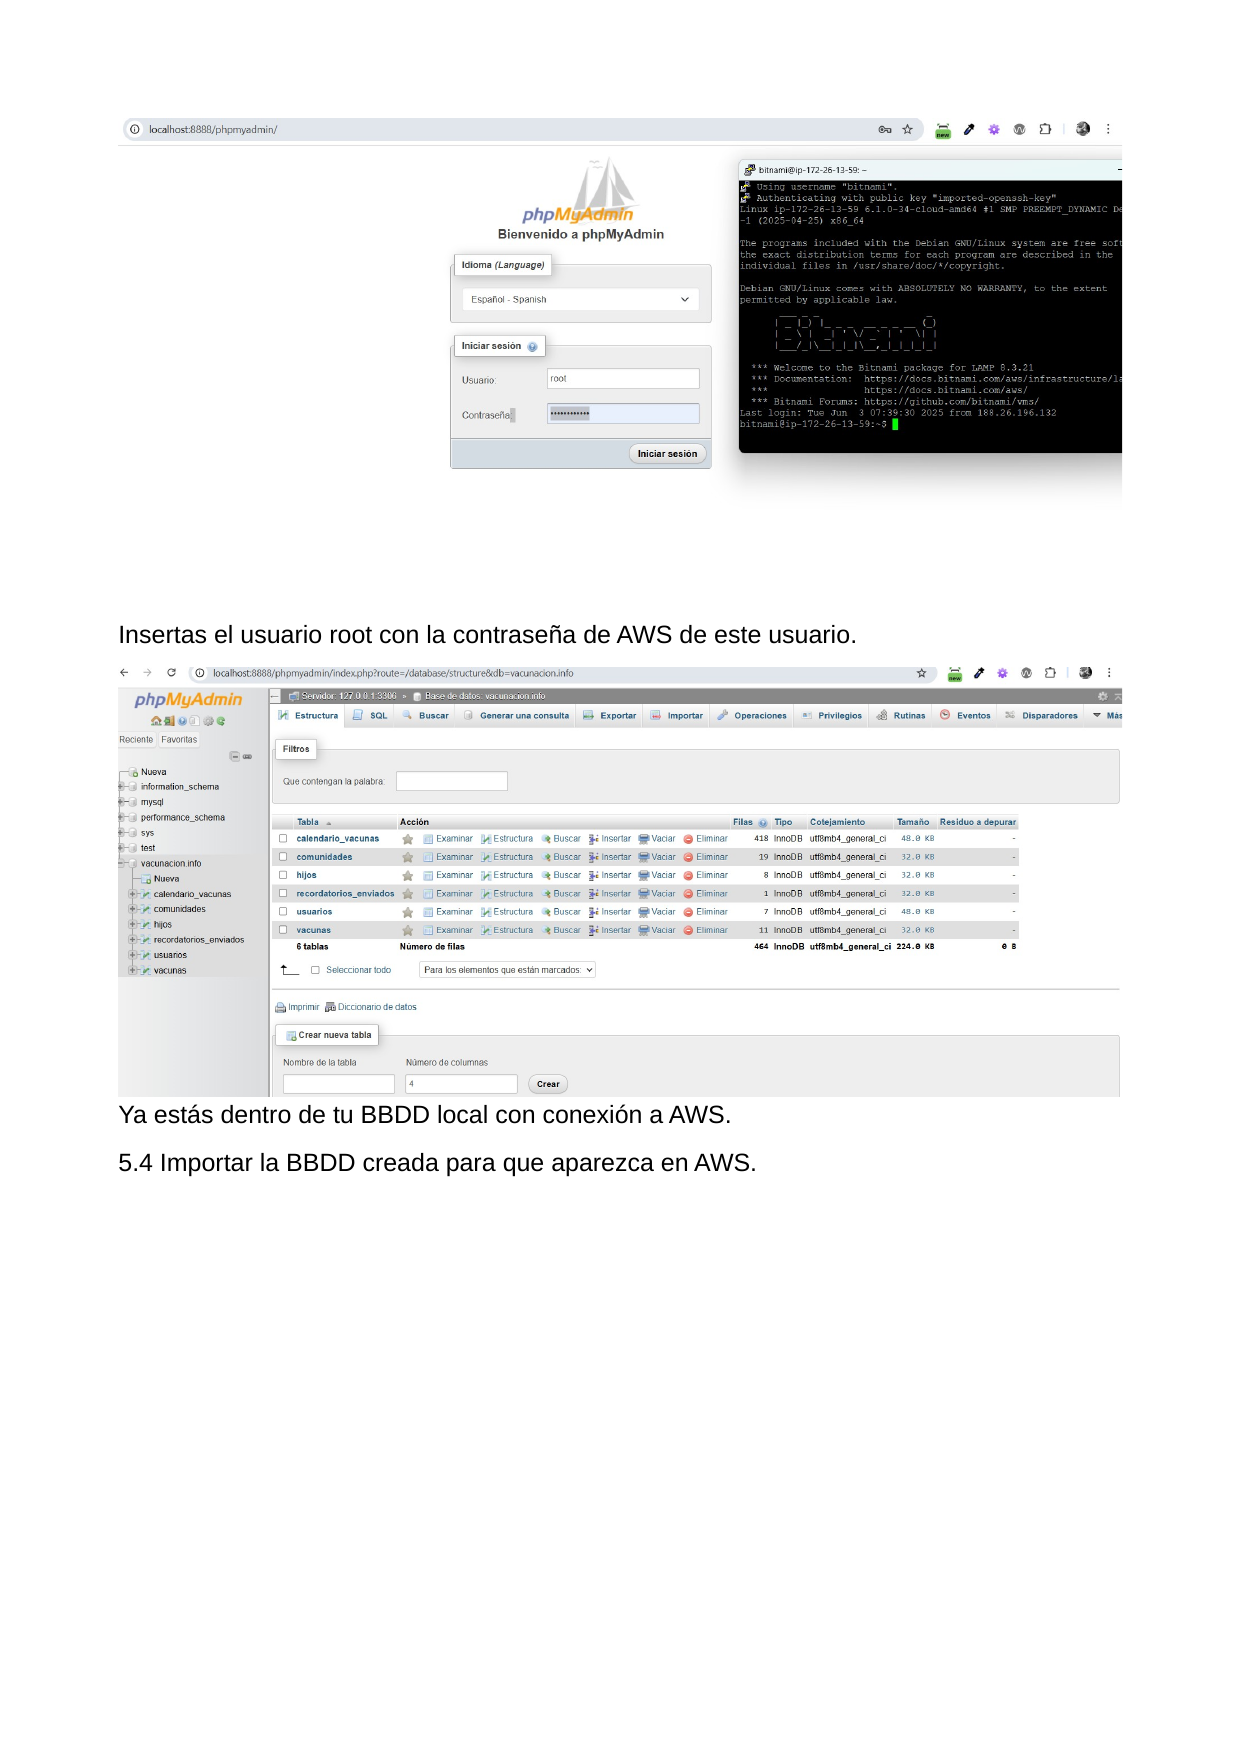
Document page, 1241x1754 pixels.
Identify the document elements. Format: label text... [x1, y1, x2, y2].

text 5.4 Importar la BBDD creada para que aparezca en AWS. [118, 1148, 1122, 1177]
picture [118, 118, 1123, 616]
text Ya estás dentro de tu BBDD local con conexión a AWS. [118, 1097, 1122, 1129]
text Insertas el usuario root con la contraseña de AWS de este usuario. [118, 616, 1122, 649]
picture [118, 667, 1123, 1097]
